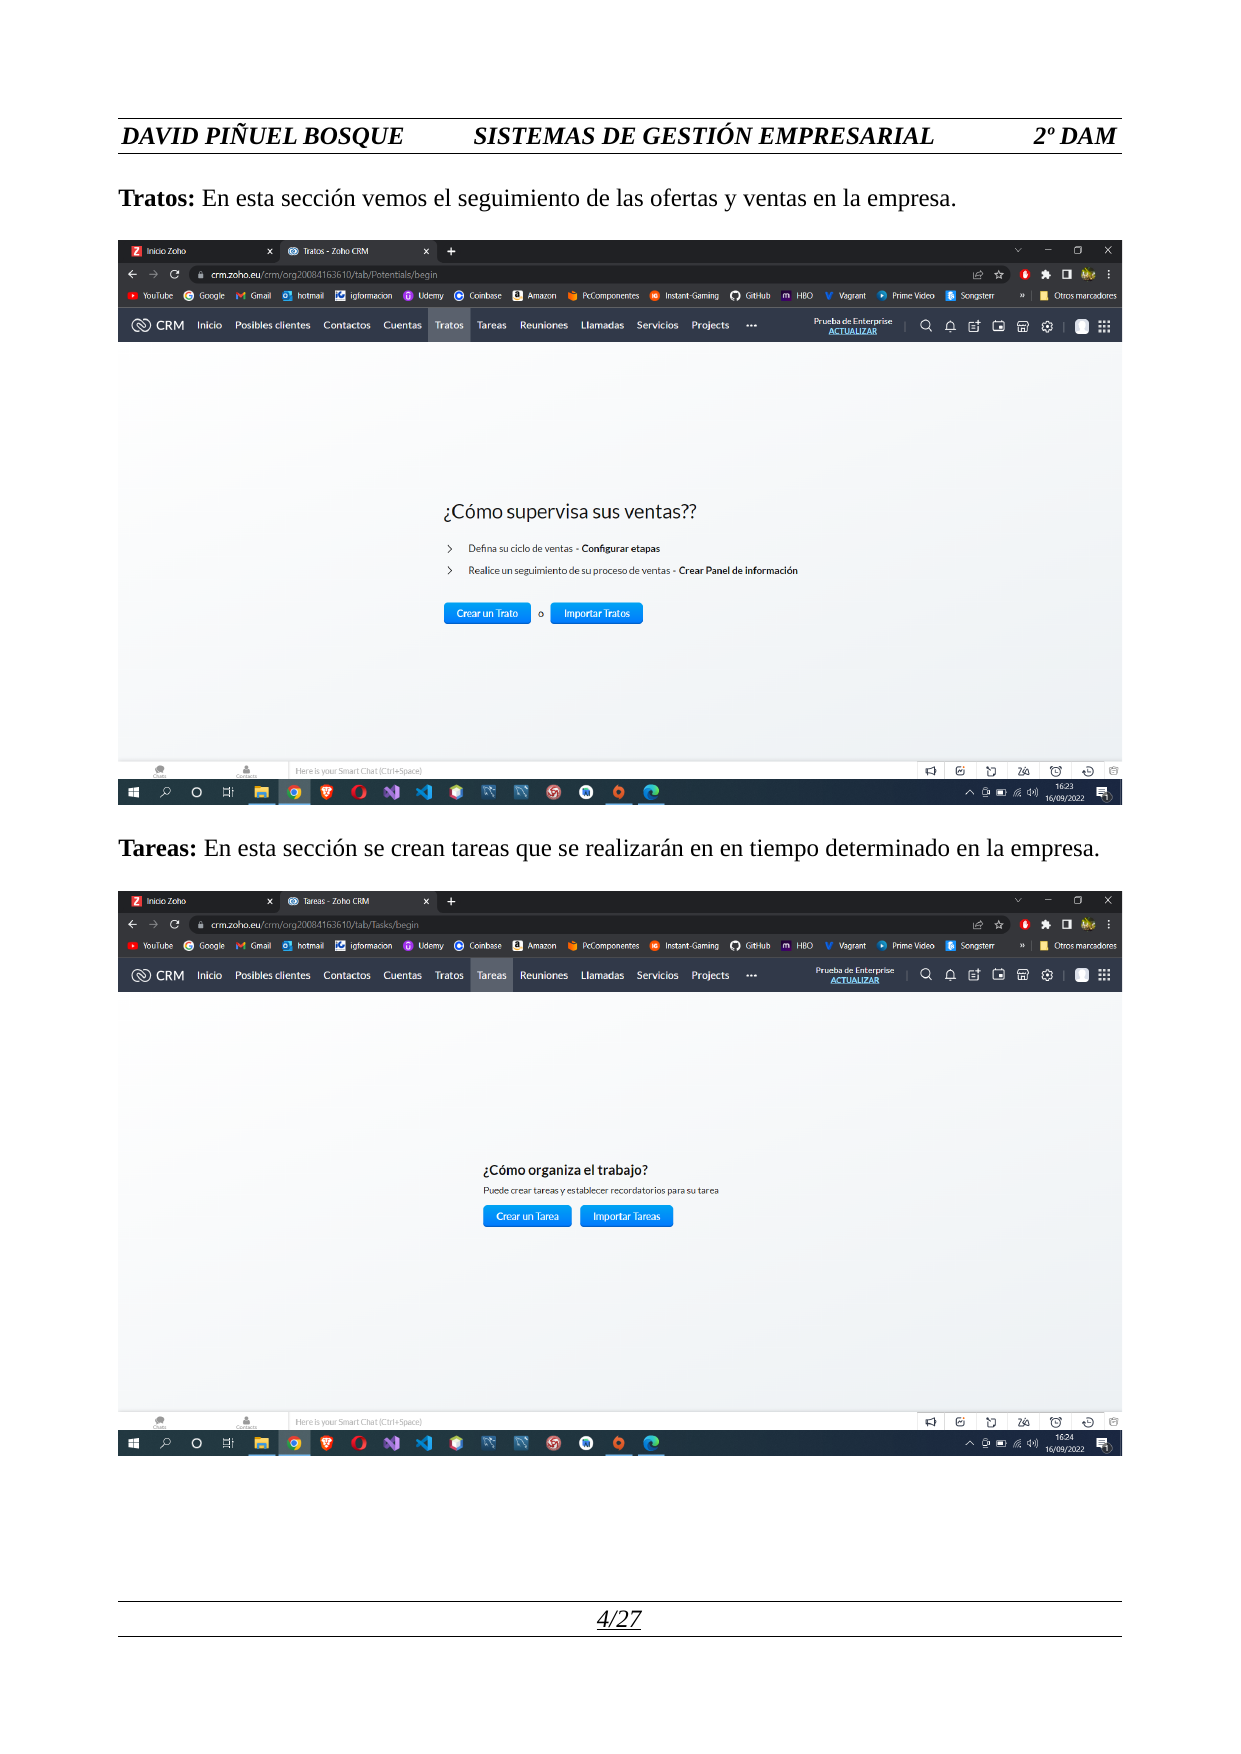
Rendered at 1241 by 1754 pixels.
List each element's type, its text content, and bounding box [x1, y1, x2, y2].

picture [118, 891, 1123, 1456]
text Tareas: En esta sección se crean tareas que se realizarán en en tiempo determinado en la empresa. [118, 833, 1122, 862]
picture [118, 240, 1123, 805]
text Tratos: En esta sección vemos el seguimiento de las ofertas y ventas en la empresa. [118, 183, 1122, 211]
